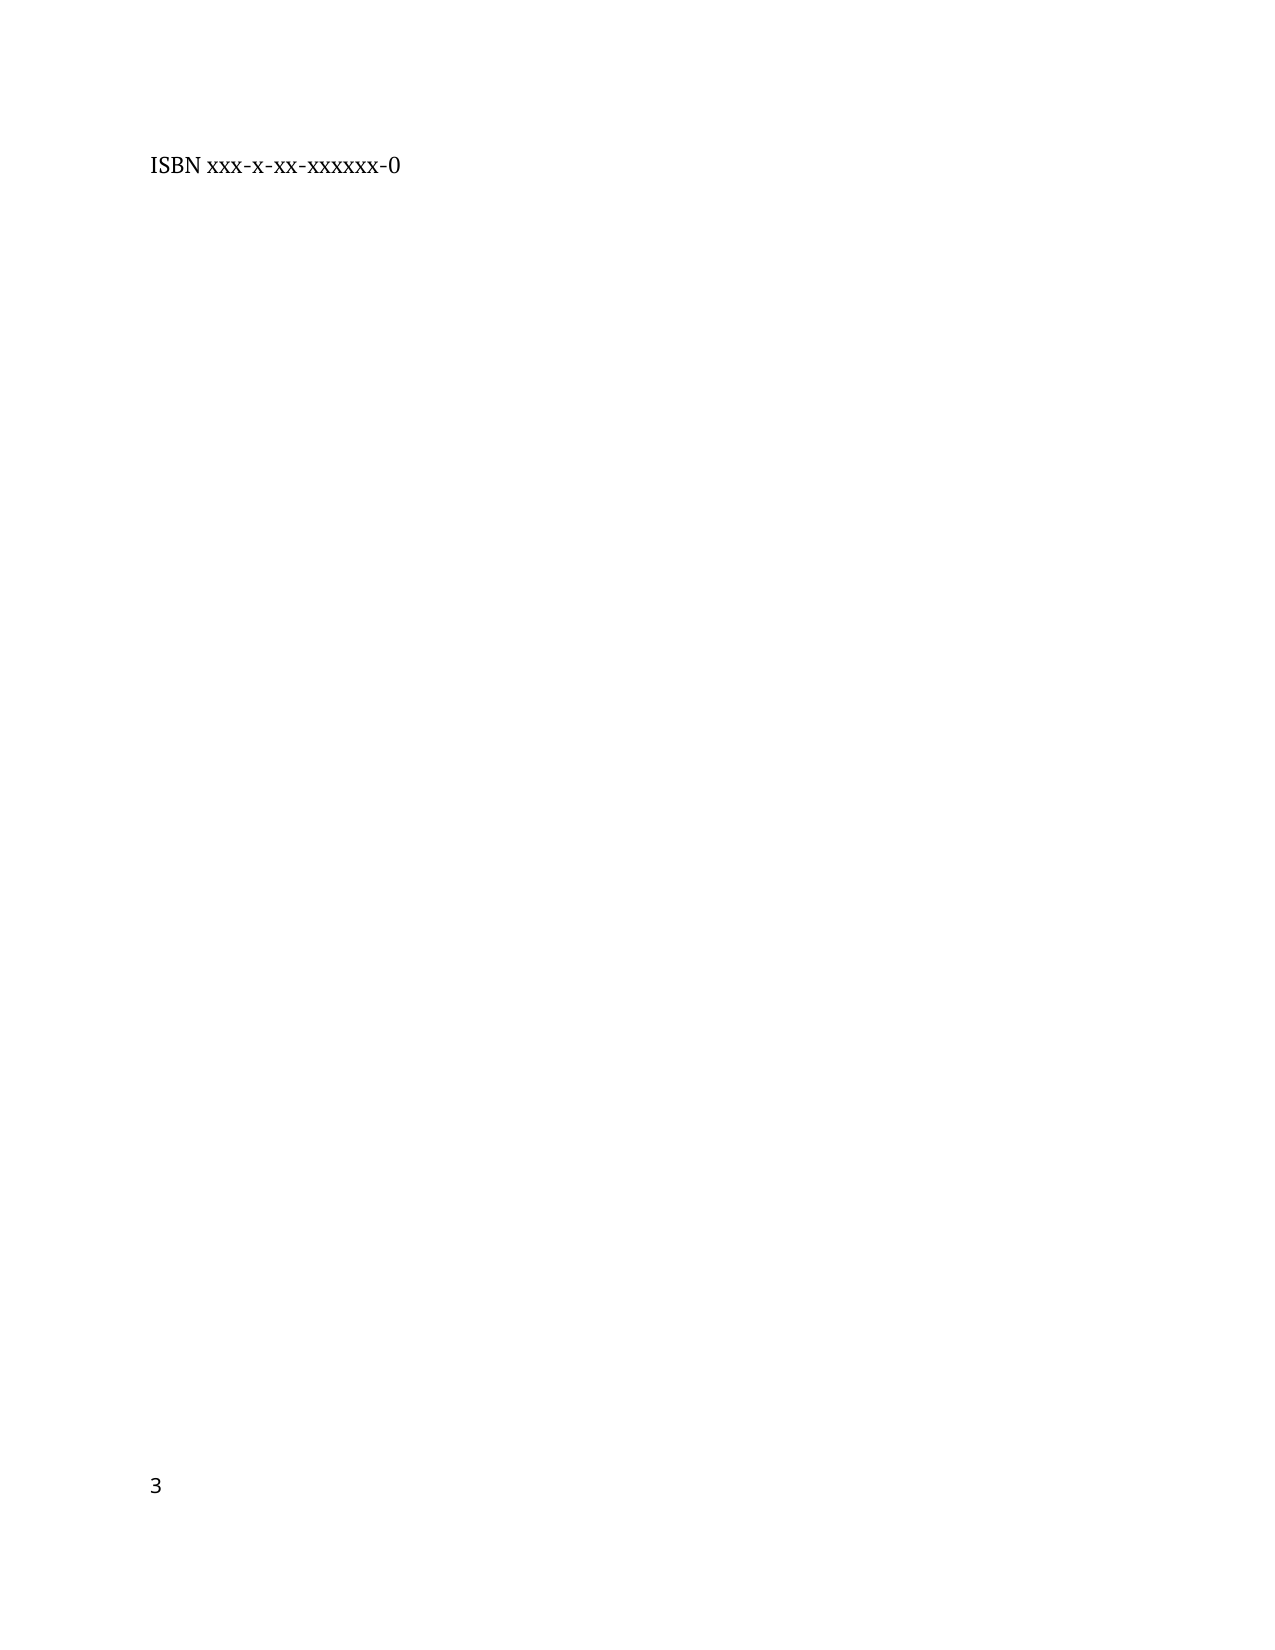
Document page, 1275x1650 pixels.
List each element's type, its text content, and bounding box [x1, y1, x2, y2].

text ISBN xxx-x-xx-xxxxxx-0 [150, 150, 1125, 180]
